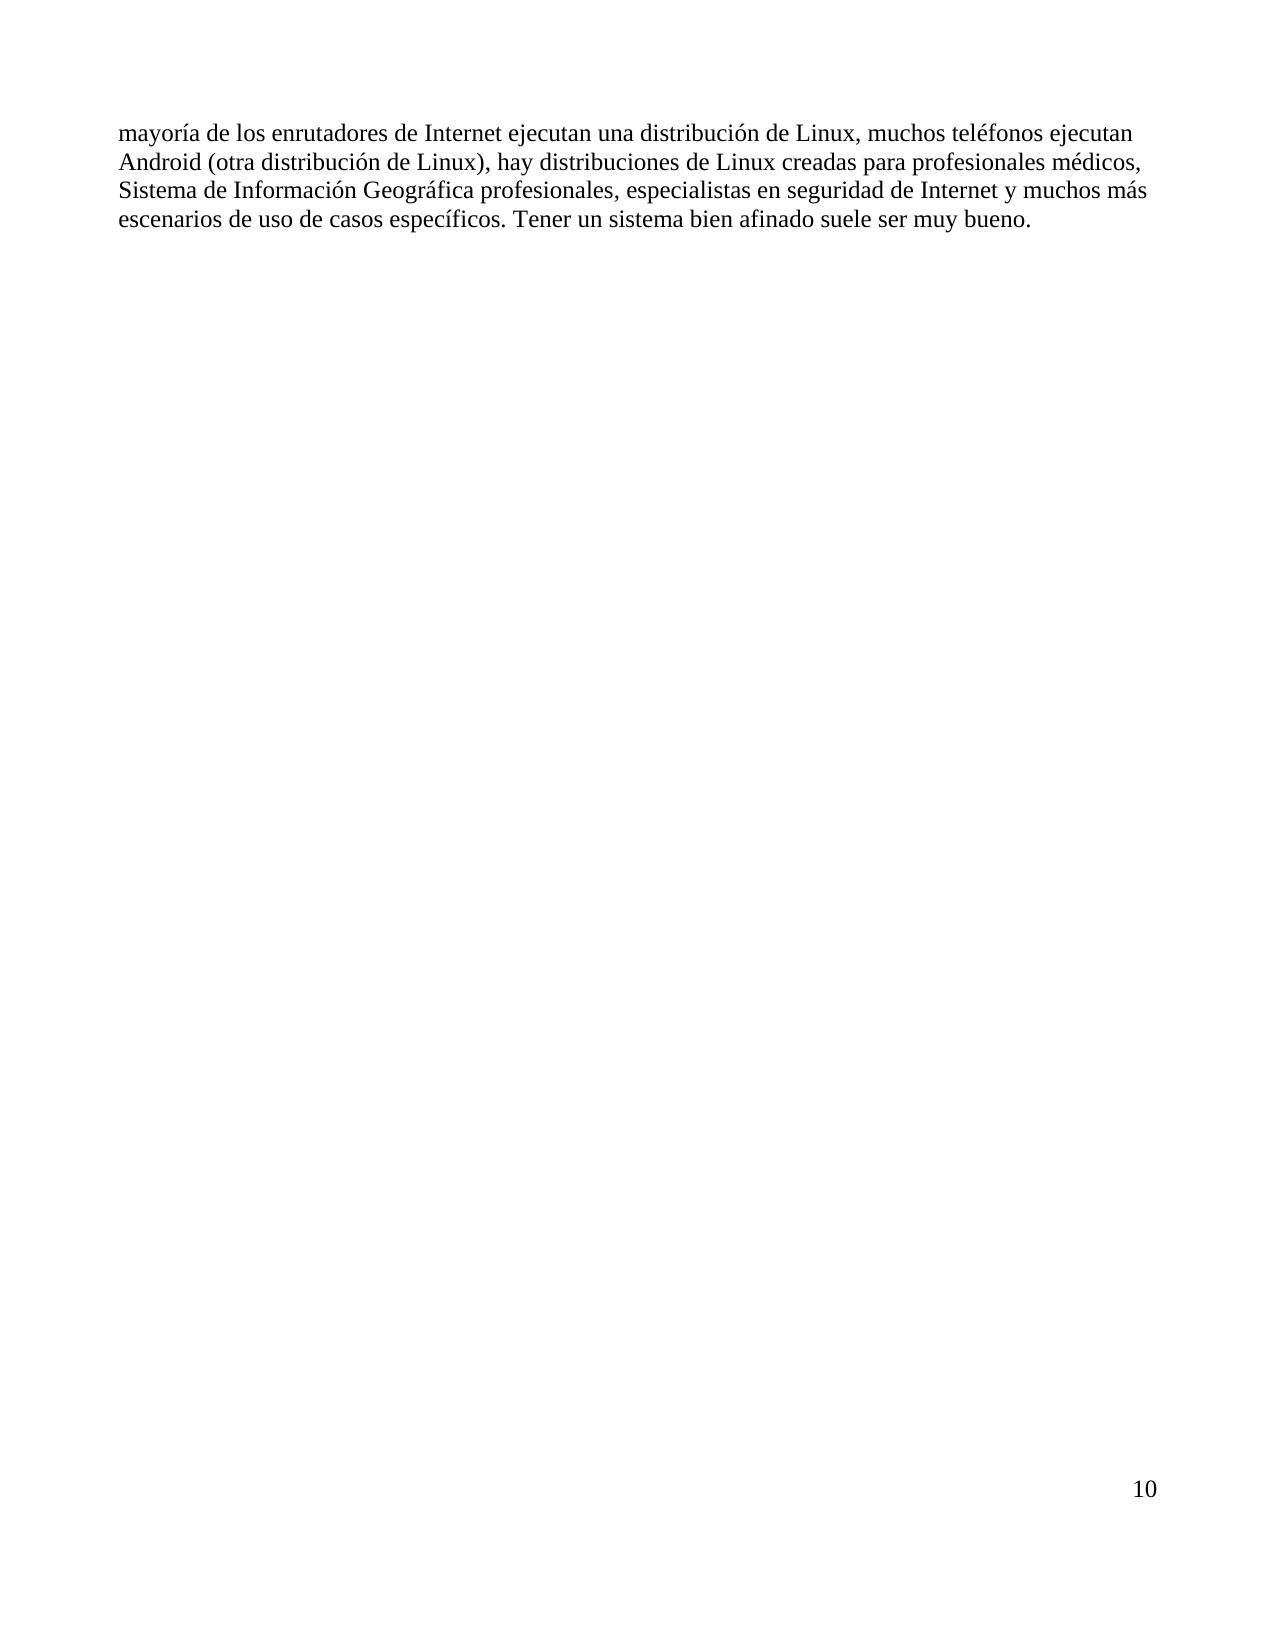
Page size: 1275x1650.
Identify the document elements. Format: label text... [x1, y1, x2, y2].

text mayoría de los enrutadores de Internet ejecutan una distribución de Linux, muchos teléfonos ejecutan Android (otra distribución de Linux), hay distribuciones de Linux creadas para profesionales médicos, Sistema de Información Geográfica profesionales, especialistas en seguridad de Internet y muchos más escenarios de uso de casos específicos. Tener un sistema bien afinado suele ser muy bueno. [118, 118, 1157, 233]
